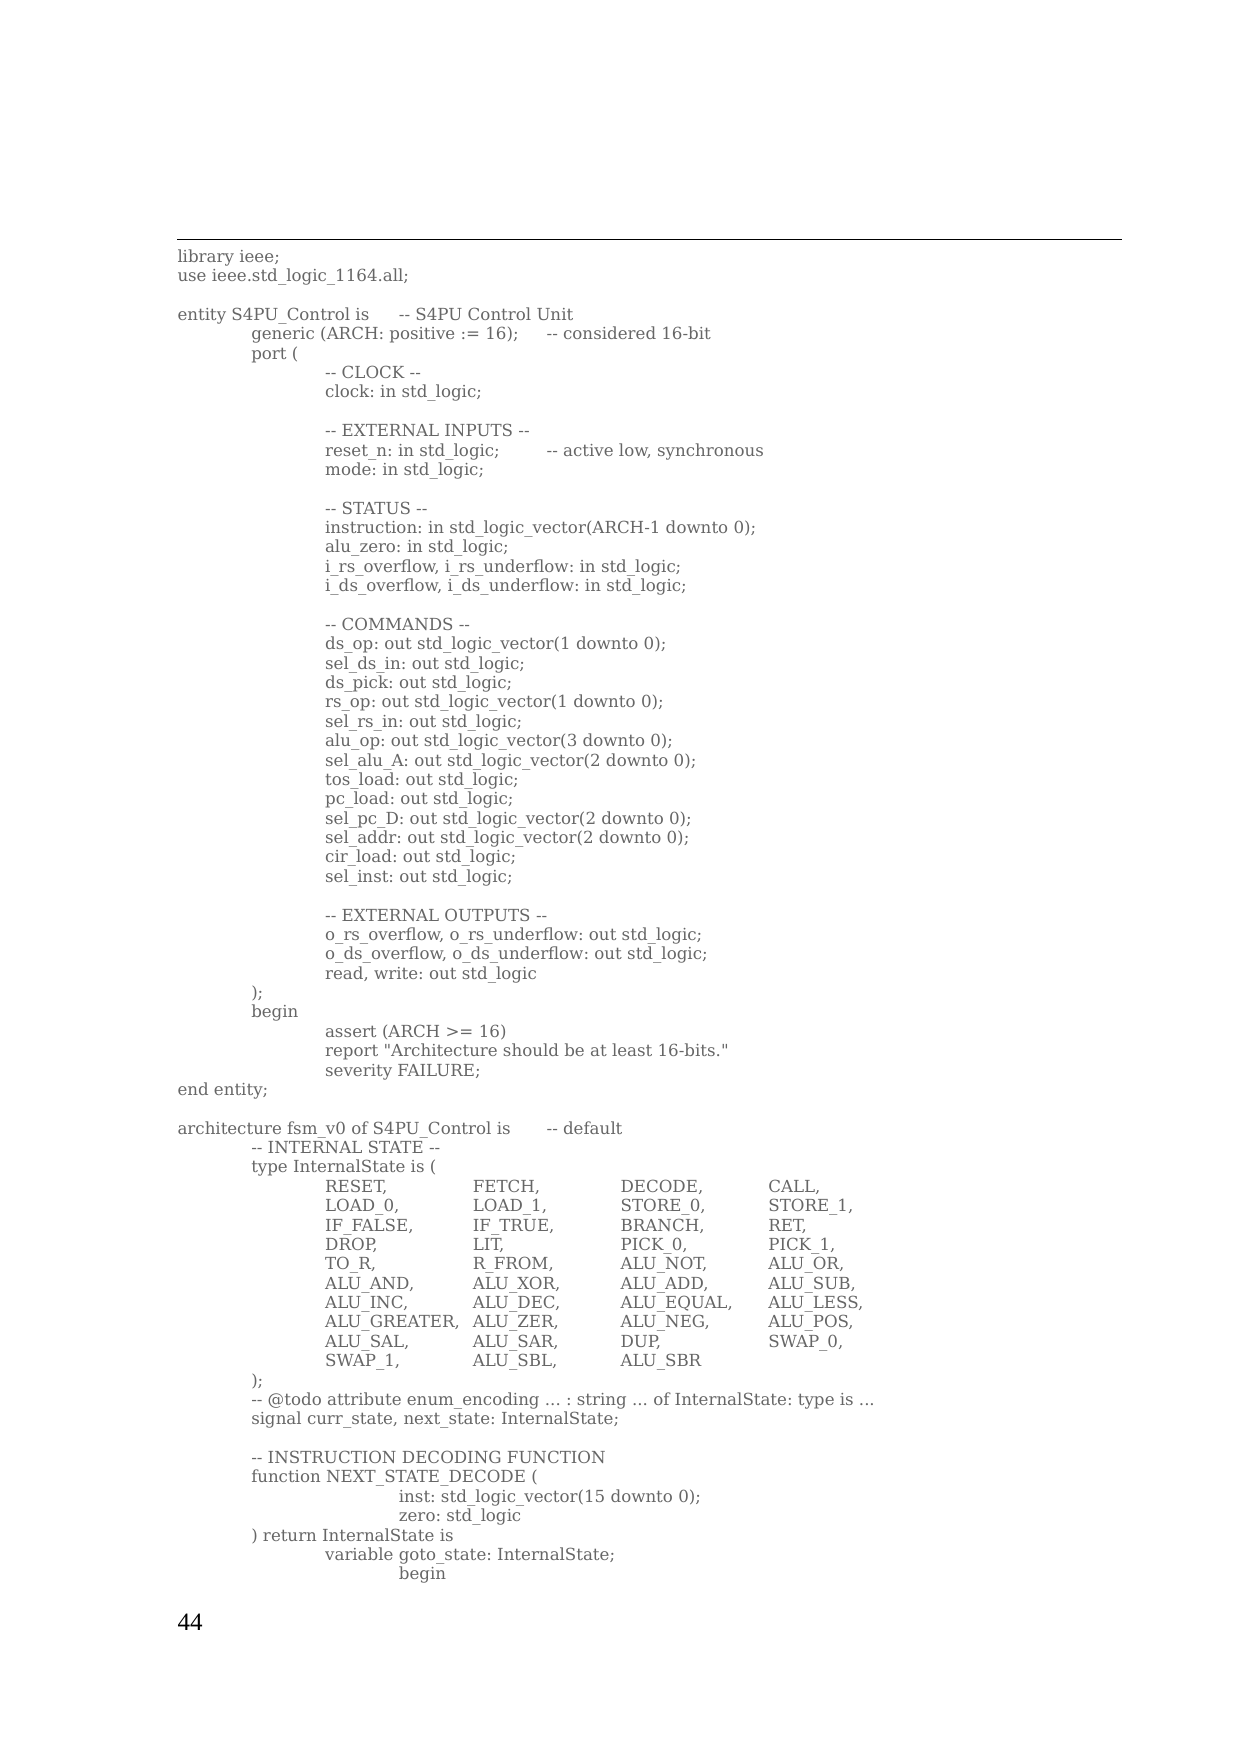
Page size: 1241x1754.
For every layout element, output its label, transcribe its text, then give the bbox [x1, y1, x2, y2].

text sel_ds_in: out std_logic; [177, 653, 1122, 673]
text alu_zero: in std_logic; [177, 537, 1122, 557]
text sel_addr: out std_logic_vector(2 downto 0); [177, 828, 1122, 847]
text rs_op: out std_logic_vector(1 downto 0); [177, 692, 1122, 712]
text RESET, FETCH, DECODE, CALL, [177, 1177, 1122, 1196]
text -- INSTRUCTION DECODING FUNCTION [177, 1448, 1122, 1467]
text ); [177, 1370, 1122, 1390]
text IF_FALSE, IF_TRUE, BRANCH, RET, [177, 1215, 1122, 1235]
text alu_op: out std_logic_vector(3 downto 0); [177, 731, 1122, 750]
text sel_alu_A: out std_logic_vector(2 downto 0); [177, 750, 1122, 770]
text o_rs_overflow, o_rs_underflow: out std_logic; [177, 925, 1122, 944]
text begin [177, 1564, 1122, 1583]
text mode: in std_logic; [177, 460, 1122, 479]
text signal curr_state, next_state: InternalState; [177, 1409, 1122, 1428]
text TO_R, R_FROM, ALU_NOT, ALU_OR, [177, 1254, 1122, 1273]
text sel_inst: out std_logic; [177, 867, 1122, 886]
text begin [177, 1002, 1122, 1022]
text generic (ARCH: positive := 16); -- considered 16-bit [177, 324, 1122, 343]
text LOAD_0, LOAD_1, STORE_0, STORE_1, [177, 1196, 1122, 1215]
text port ( [177, 343, 1122, 363]
text use ieee.std_logic_1164.all; [177, 266, 1122, 285]
text clock: in std_logic; [177, 382, 1122, 402]
text i_ds_overflow, i_ds_underflow: in std_logic; [177, 576, 1122, 595]
text ds_op: out std_logic_vector(1 downto 0); [177, 634, 1122, 653]
text -- COMMANDS -- [177, 615, 1122, 634]
text entity S4PU_Control is -- S4PU Control Unit [177, 305, 1122, 324]
text inst: std_logic_vector(15 downto 0); [177, 1487, 1122, 1506]
text variable goto_state: InternalState; [177, 1545, 1122, 1564]
text instruction: in std_logic_vector(ARCH-1 downto 0); [177, 518, 1122, 537]
text assert (ARCH >= 16) [177, 1022, 1122, 1041]
text type InternalState is ( [177, 1157, 1122, 1177]
text ALU_SAL, ALU_SAR, DUP, SWAP_0, [177, 1332, 1122, 1351]
text tos_load: out std_logic; [177, 770, 1122, 789]
text severity FAILURE; [177, 1060, 1122, 1080]
text report "Architecture should be at least 16-bits." [177, 1041, 1122, 1060]
text ); [177, 983, 1122, 1002]
text -- @todo attribute enum_encoding ... : string ... of InternalState: type is ... [177, 1390, 1122, 1409]
text ALU_GREATER, ALU_ZER, ALU_NEG, ALU_POS, [177, 1312, 1122, 1332]
text sel_pc_D: out std_logic_vector(2 downto 0); [177, 808, 1122, 828]
text sel_rs_in: out std_logic; [177, 712, 1122, 731]
text architecture fsm_v0 of S4PU_Control is -- default [177, 1118, 1122, 1138]
text -- CLOCK -- [177, 363, 1122, 382]
text SWAP_1, ALU_SBL, ALU_SBR [177, 1351, 1122, 1370]
text ALU_AND, ALU_XOR, ALU_ADD, ALU_SUB, [177, 1273, 1122, 1293]
text function NEXT_STATE_DECODE ( [177, 1467, 1122, 1487]
text zero: std_logic [177, 1506, 1122, 1525]
text -- INTERNAL STATE -- [177, 1138, 1122, 1157]
text ds_pick: out std_logic; [177, 673, 1122, 692]
text reset_n: in std_logic; -- active low, synchronous [177, 440, 1122, 460]
text -- EXTERNAL OUTPUTS -- [177, 905, 1122, 925]
text read, write: out std_logic [177, 963, 1122, 983]
text -- STATUS -- [177, 498, 1122, 518]
text -- EXTERNAL INPUTS -- [177, 421, 1122, 440]
text end entity; [177, 1080, 1122, 1099]
text pc_load: out std_logic; [177, 789, 1122, 808]
text i_rs_overflow, i_rs_underflow: in std_logic; [177, 557, 1122, 576]
text DROP, LIT, PICK_0, PICK_1, [177, 1235, 1122, 1254]
text cir_load: out std_logic; [177, 847, 1122, 867]
text library ieee; [177, 247, 1122, 266]
text ) return InternalState is [177, 1525, 1122, 1545]
text ALU_INC, ALU_DEC, ALU_EQUAL, ALU_LESS, [177, 1293, 1122, 1312]
text o_ds_overflow, o_ds_underflow: out std_logic; [177, 944, 1122, 963]
